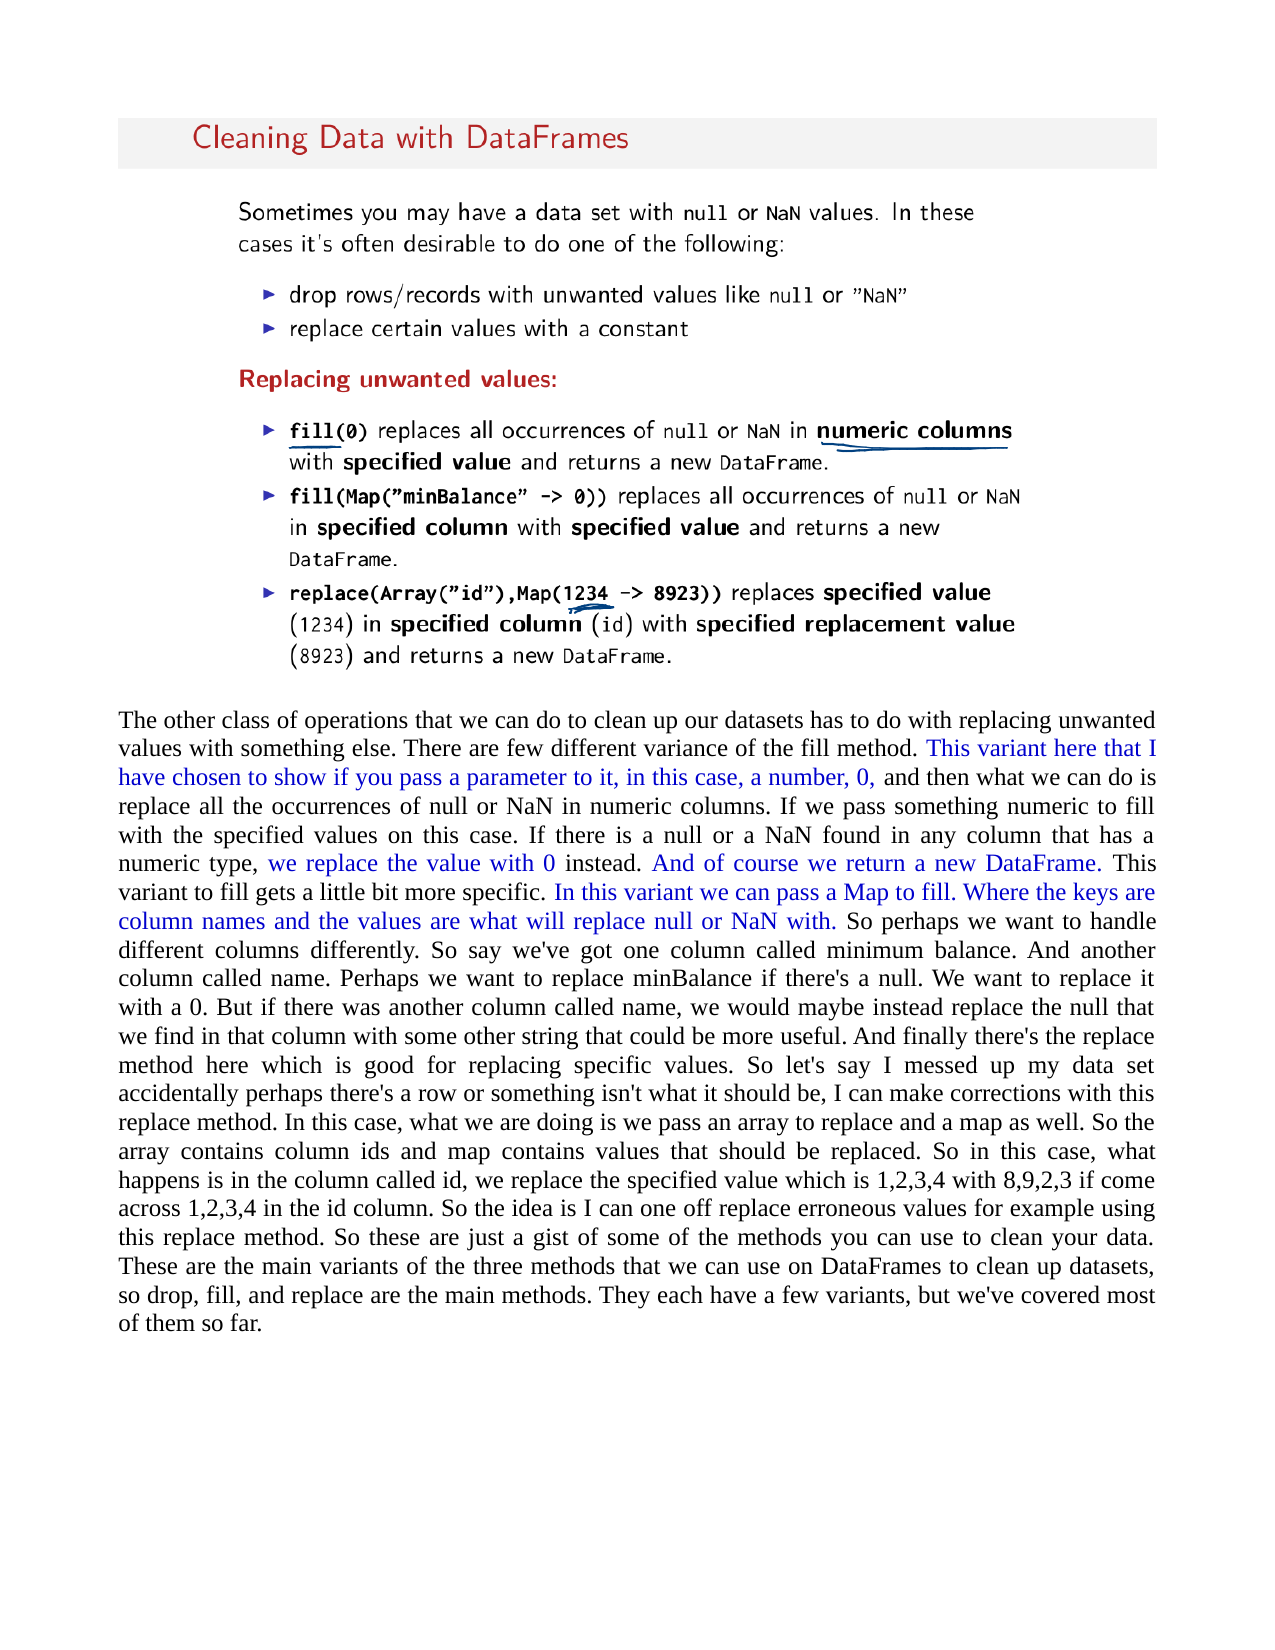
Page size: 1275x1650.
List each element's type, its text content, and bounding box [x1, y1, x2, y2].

picture [118, 118, 1157, 676]
text The other class of operations that we can do to clean up our datasets has to do with replacing unwanted values with something else. There are few different variance of the fill method. This variant here that I have chosen to show if you pass a parameter to it, in this case, a number, 0, and then what we can do is replace all the occurrences of null or NaN in numeric columns. If we pass something numeric to fill with the specified values on this case. If there is a null or a NaN found in any column that has a numeric type, we replace the value with 0 instead. And of course we return a new DataFrame. This variant to fill gets a little bit more specific. In this variant we can pass a Map to fill. Where the keys are column names and the values are what will replace null or NaN with. So perhaps we want to handle different columns differently. So say we've got one column called minimum balance. And another column called name. Perhaps we want to replace minBalance if there's a null. We want to replace it with a 0. But if there was another column called name, we would maybe instead replace the null that we find in that column with some other string that could be more useful. And finally there's the replace method here which is good for replacing specific values. So let's say I messed up my data set accidentally perhaps there's a row or something isn't what it should be, I can make corrections with this replace method. In this case, what we are doing is we pass an array to replace and a map as well. So the array contains column ids and map contains values that should be replaced. So in this case, what happens is in the column called id, we replace the specified value which is 1,2,3,4 with 8,9,2,3 if come across 1,2,3,4 in the id column. So the idea is I can one off replace erroneous values for example using this replace method. So these are just a gist of some of the methods you can use to clean your data. These are the main variants of the three methods that we can use on DataFrames to clean up datasets, so drop, fill, and replace are the main methods. They each have a few variants, but we've covered most of them so far. [118, 705, 1157, 1337]
